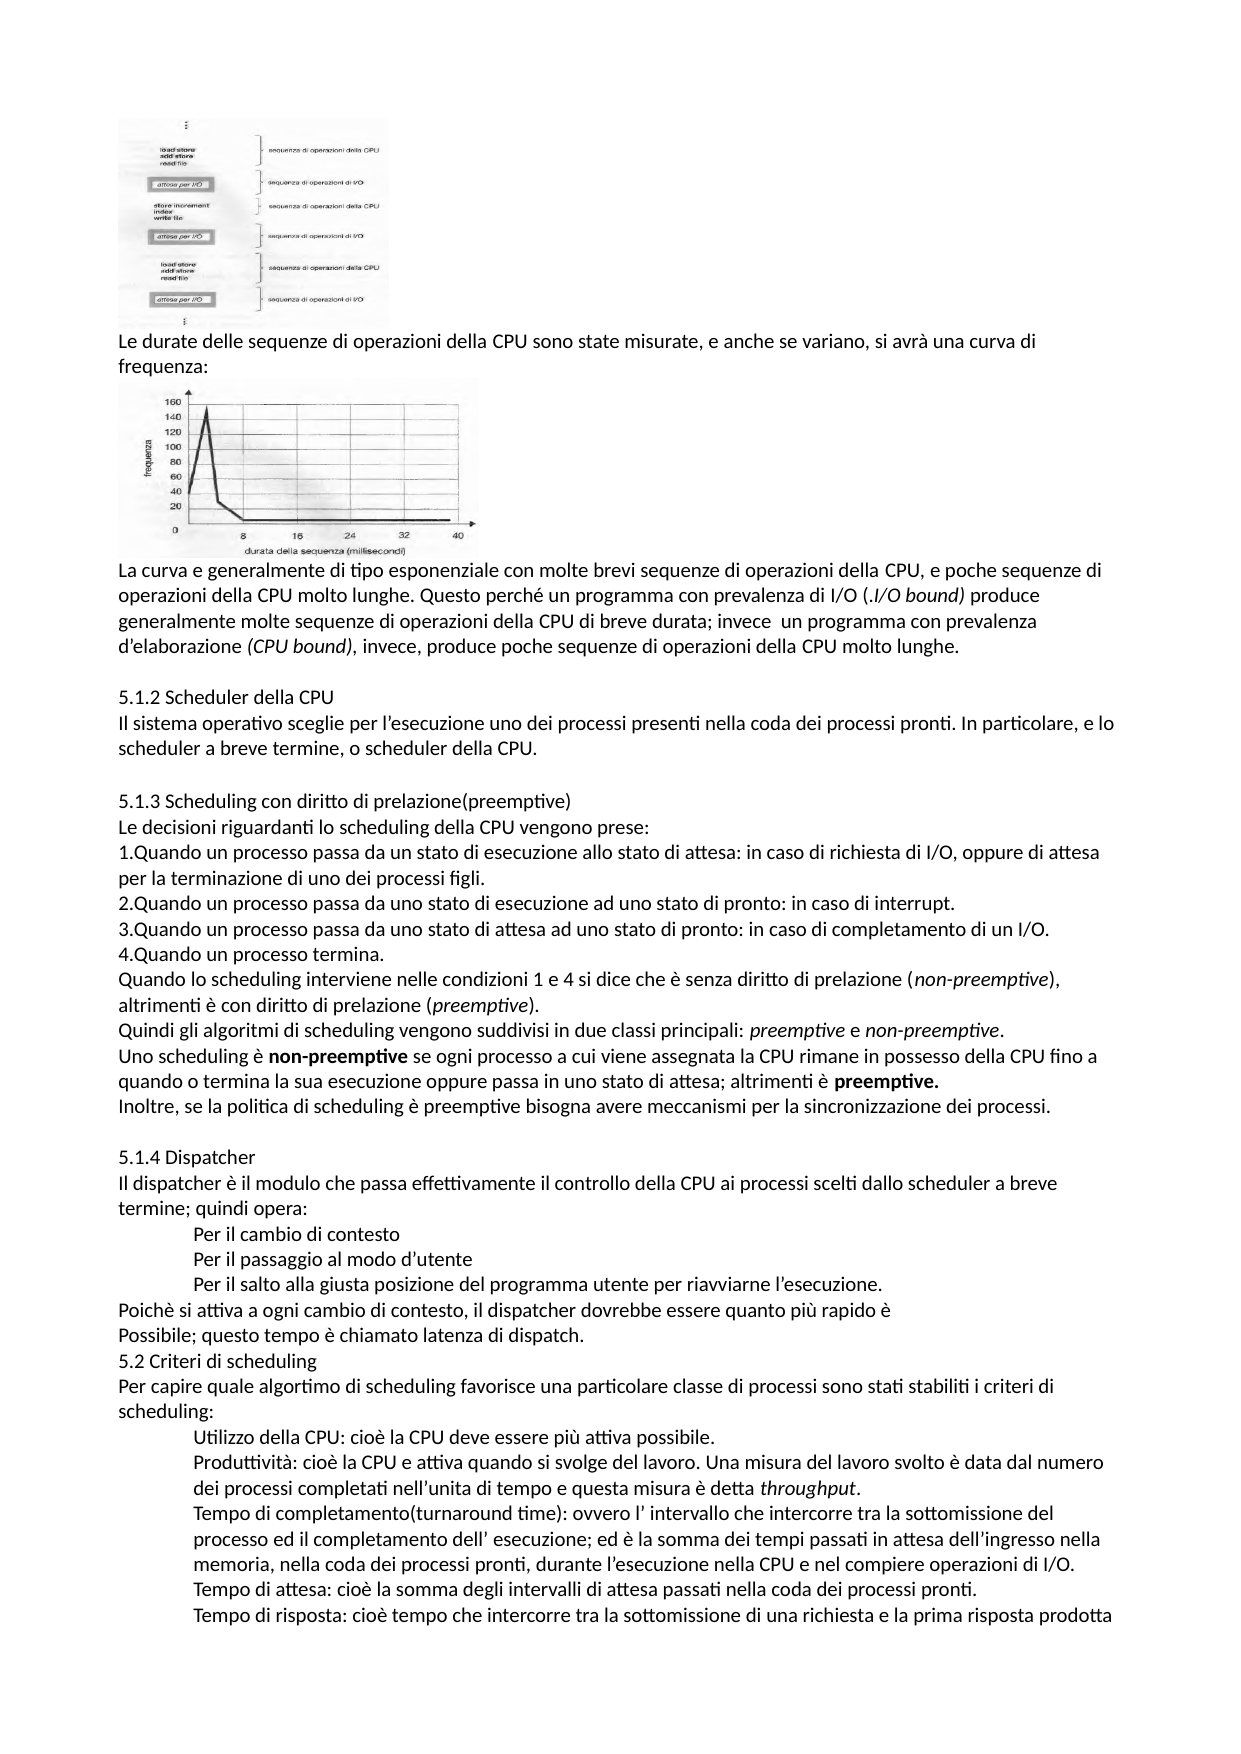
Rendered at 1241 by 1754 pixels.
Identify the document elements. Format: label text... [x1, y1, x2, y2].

text Il dispatcher è il modulo che passa effettivamente il controllo della CPU ai processi scelti dallo scheduler a breve termine; quindi opera: [118, 1170, 1122, 1221]
list Produttività: cioè la CPU e attiva quando si svolge del lavoro. Una misura del lavoro svolto è data dal numero dei processi completati nell’unita di tempo e questa misura è detta throughput. [193, 1449, 1122, 1500]
text 5.1.2 Scheduler della CPU [118, 684, 1122, 710]
list Per il salto alla giusta posizione del programma utente per riavviarne l’esecuzione. [193, 1272, 1122, 1297]
text 4.Quando un processo termina. [118, 941, 1122, 967]
text Quindi gli algoritmi di scheduling vengono suddivisi in due classi principali: preemptive e non-preemptive. [118, 1017, 1122, 1043]
text Le decisioni riguardanti lo scheduling della CPU vengono prese: [118, 814, 1122, 839]
text La curva e generalmente di tipo esponenziale con molte brevi sequenze di operazioni della CPU, e poche sequenze di operazioni della CPU molto lunghe. Questo perché un programma con prevalenza di I/O (.I/O bound) produce generalmente molte sequenze di operazioni della CPU di breve durata; invece un programma con prevalenza d’elaborazione (CPU bound), invece, produce poche sequenze di operazioni della CPU molto lunghe. [118, 557, 1122, 659]
text 1.Quando un processo passa da un stato di esecuzione allo stato di attesa: in caso di richiesta di I/O, oppure di attesa per la terminazione di uno dei processi figli. [118, 839, 1122, 890]
text Quando lo scheduling interviene nelle condizioni 1 e 4 si dice che è senza diritto di prelazione (non-preemptive), altrimenti è con diritto di prelazione (preemptive). [118, 967, 1122, 1017]
list Tempo di completamento(turnaround time): ovvero l’ intervallo che intercorre tra la sottomissione del processo ed il completamento dell’ esecuzione; ed è la somma dei tempi passati in attesa dell’ingresso nella memoria, nella coda dei processi pronti, durante l’esecuzione nella CPU e nel compiere operazioni di I/O. [193, 1500, 1122, 1577]
text 2.Quando un processo passa da uno stato di esecuzione ad uno stato di pronto: in caso di interrupt. [118, 890, 1122, 916]
list Tempo di risposta: cioè tempo che intercorre tra la sottomissione di una richiesta e la prima risposta prodotta [193, 1602, 1122, 1627]
text 5.2 Criteri di scheduling [118, 1348, 1122, 1373]
text Le durate delle sequenze di operazioni della CPU sono state misurate, e anche se variano, si avrà una curva di frequenza: [118, 328, 1122, 379]
text 3.Quando un processo passa da uno stato di attesa ad uno stato di pronto: in caso di completamento di un I/O. [118, 916, 1122, 941]
text Poichè si attiva a ogni cambio di contesto, il dispatcher dovrebbe essere quanto più rapido è [118, 1297, 1122, 1322]
text 5.1.3 Scheduling con diritto di prelazione(preemptive) [118, 789, 1122, 814]
text Uno scheduling è non-preemptive se ogni processo a cui viene assegnata la CPU rimane in possesso della CPU fino a quando o termina la sua esecuzione oppure passa in uno stato di attesa; altrimenti è preemptive. [118, 1043, 1122, 1094]
list Utilizzo della CPU: cioè la CPU deve essere più attiva possibile. [193, 1424, 1122, 1449]
list Per il cambio di contesto [193, 1221, 1122, 1246]
text Inoltre, se la politica di scheduling è preemptive bisogna avere meccanismi per la sincronizzazione dei processi. [118, 1094, 1122, 1119]
text Per capire quale algortimo di scheduling favorisce una particolare classe di processi sono stati stabiliti i criteri di scheduling: [118, 1373, 1122, 1424]
list Per il passaggio al modo d’utente [193, 1246, 1122, 1272]
text Possibile; questo tempo è chiamato latenza di dispatch. [118, 1322, 1122, 1348]
list Tempo di attesa: cioè la somma degli intervalli di attesa passati nella coda dei processi pronti. [193, 1577, 1122, 1602]
text Il sistema operativo sceglie per l’esecuzione uno dei processi presenti nella coda dei processi pronti. In particolare, e lo scheduler a breve termine, o scheduler della CPU. [118, 710, 1122, 761]
text 5.1.4 Dispatcher [118, 1144, 1122, 1170]
